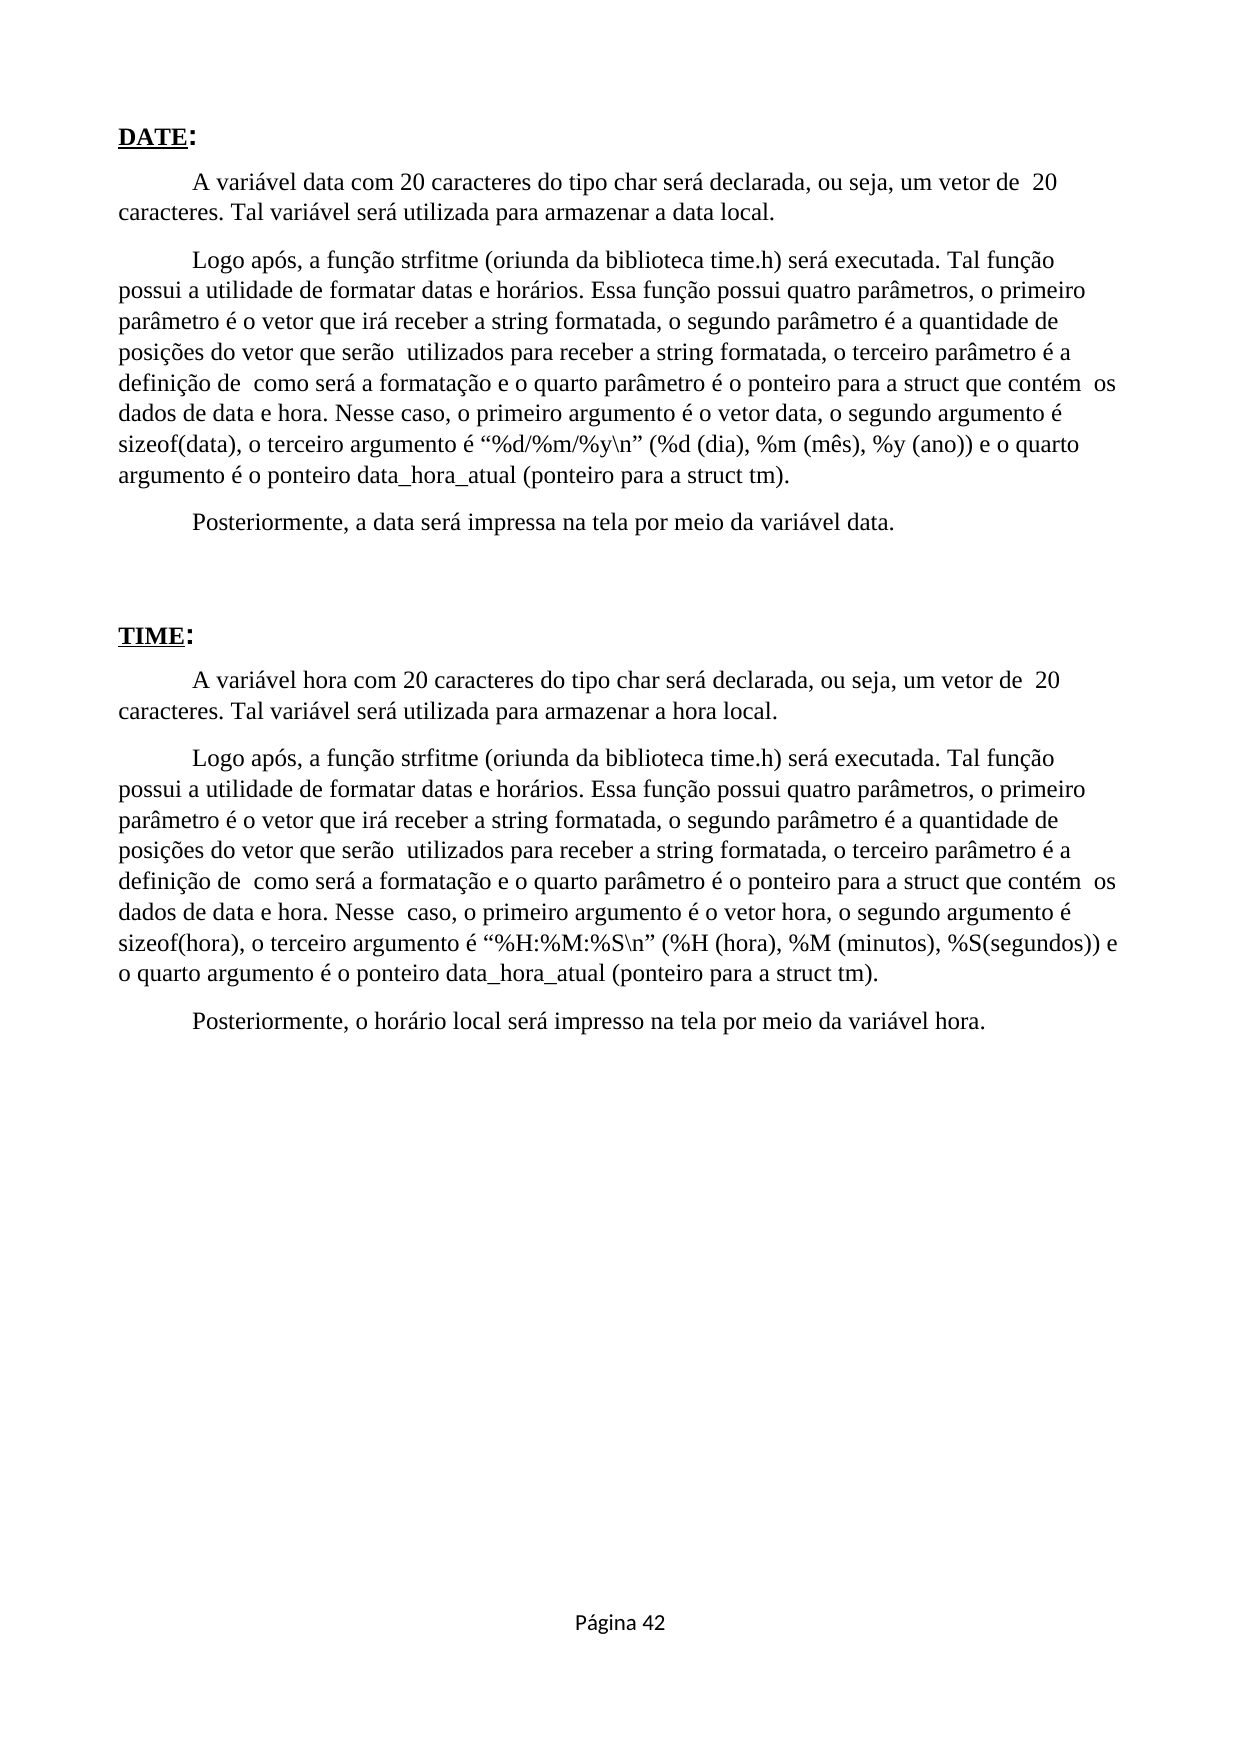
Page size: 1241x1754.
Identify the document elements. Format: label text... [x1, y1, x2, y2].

subtitle TIME: [118, 617, 1122, 650]
text Logo após, a função strfitme (oriunda da biblioteca time.h) será executada. Tal função possui a utilidade de formatar datas e horários. Essa função possui quatro parâmetros, o primeiro parâmetro é o vetor que irá receber a string formatada, o segundo parâmetro é a quantidade de posições do vetor que serão utilizados para receber a string formatada, o terceiro parâmetro é a definição de como será a formatação e o quarto parâmetro é o ponteiro para a struct que contém os dados de data e hora. Nesse caso, o primeiro argumento é o vetor data, o segundo argumento é sizeof(data), o terceiro argumento é “%d/%m/%y\n” (%d (dia), %m (mês), %y (ano)) e o quarto argumento é o ponteiro data_hora_atual (ponteiro para a struct tm). [118, 245, 1122, 489]
subtitle DATE: [118, 118, 1122, 152]
text A variável hora com 20 caracteres do tipo char será declarada, ou seja, um vetor de 20 caracteres. Tal variável será utilizada para armazenar a hora local. [118, 665, 1122, 725]
text A variável data com 20 caracteres do tipo char será declarada, ou seja, um vetor de 20 caracteres. Tal variável será utilizada para armazenar a data local. [118, 167, 1122, 226]
text Posteriormente, a data será impressa na tela por meio da variável data. [118, 507, 1122, 536]
text Logo após, a função strfitme (oriunda da biblioteca time.h) será executada. Tal função possui a utilidade de formatar datas e horários. Essa função possui quatro parâmetros, o primeiro parâmetro é o vetor que irá receber a string formatada, o segundo parâmetro é a quantidade de posições do vetor que serão utilizados para receber a string formatada, o terceiro parâmetro é a definição de como será a formatação e o quarto parâmetro é o ponteiro para a struct que contém os dados de data e hora. Nesse caso, o primeiro argumento é o vetor hora, o segundo argumento é sizeof(hora), o terceiro argumento é “%H:%M:%S\n” (%H (hora), %M (minutos), %S(segundos)) e o quarto argumento é o ponteiro data_hora_atual (ponteiro para a struct tm). [118, 743, 1122, 987]
text Posteriormente, o horário local será impresso na tela por meio da variável hora. [118, 1006, 1122, 1034]
